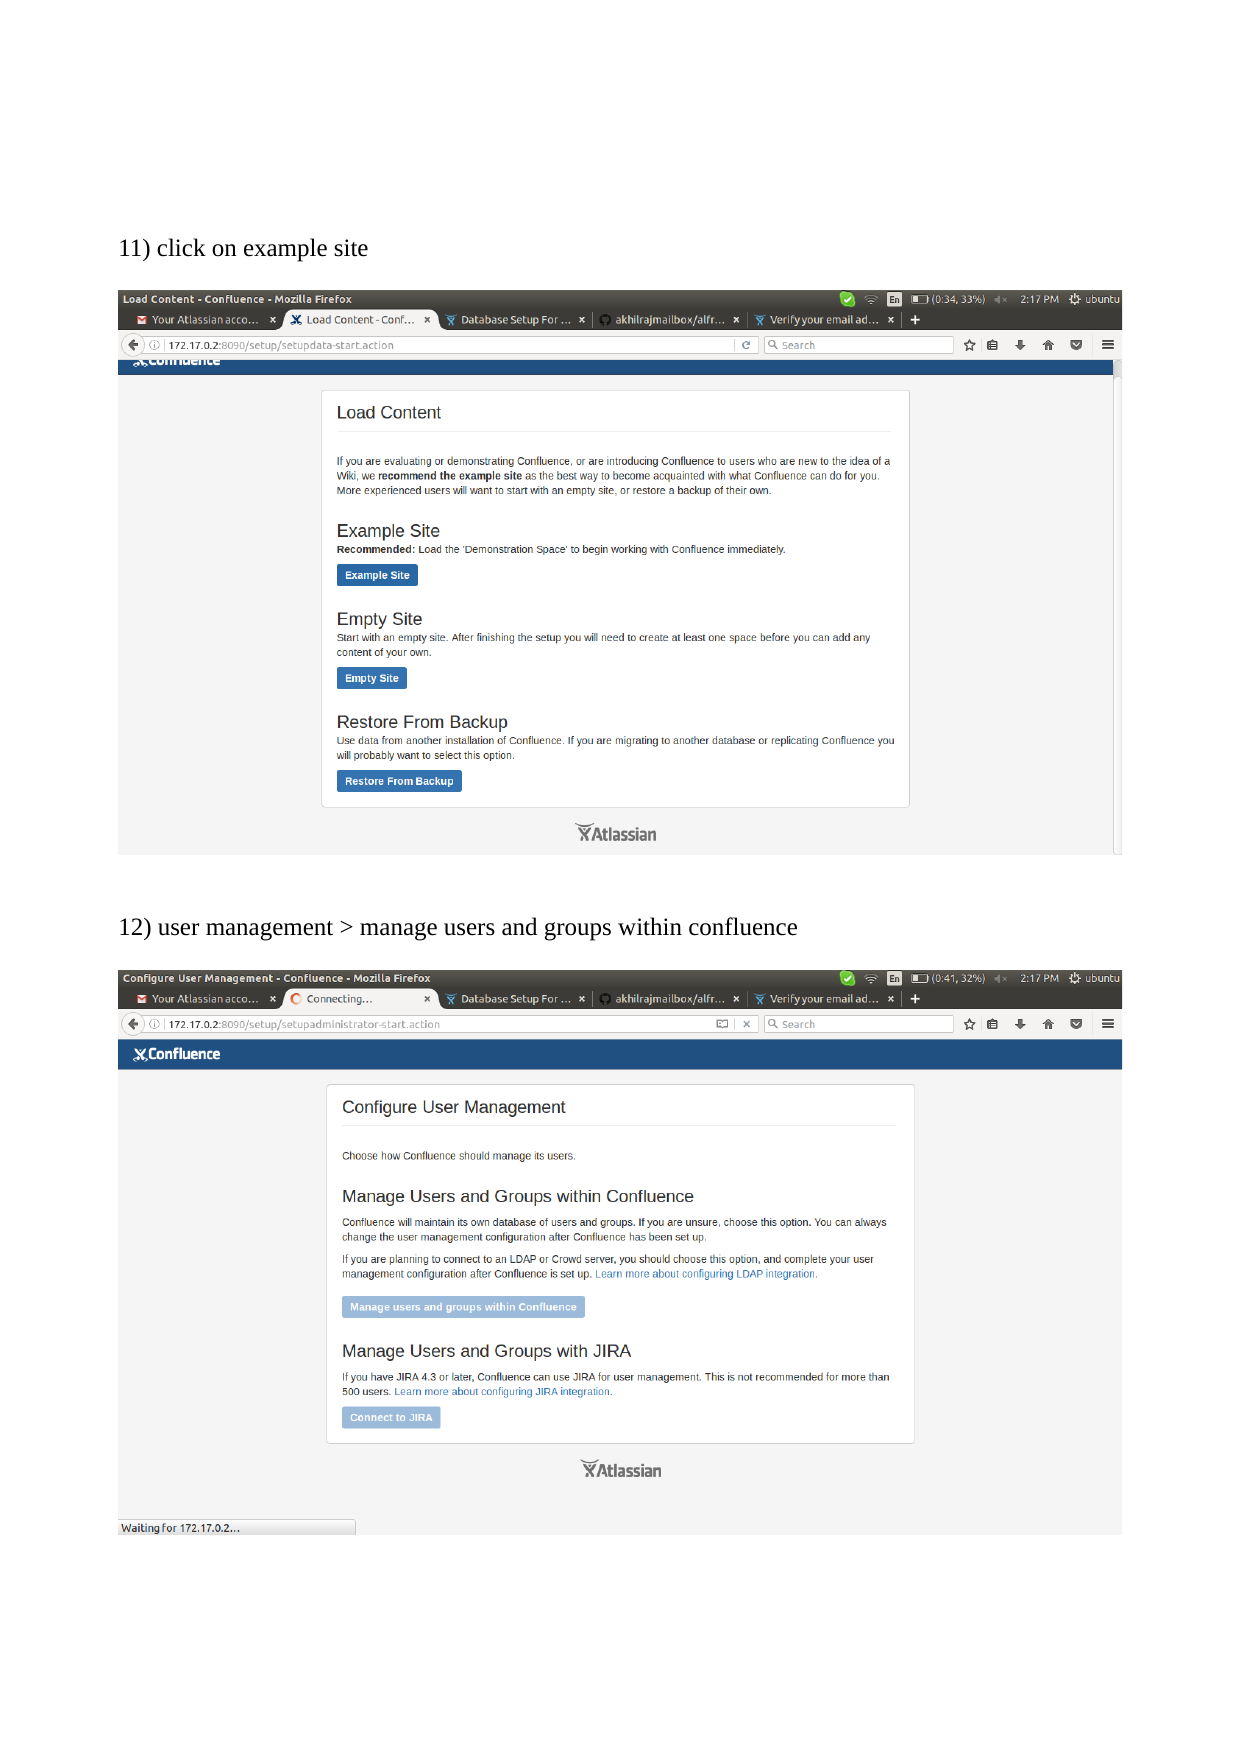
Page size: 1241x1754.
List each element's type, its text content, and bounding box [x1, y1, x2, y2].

text 12) user management > manage users and groups within confluence [118, 912, 1122, 941]
picture [118, 290, 1123, 855]
text 11) click on example site [118, 233, 1122, 262]
picture [118, 970, 1123, 1535]
